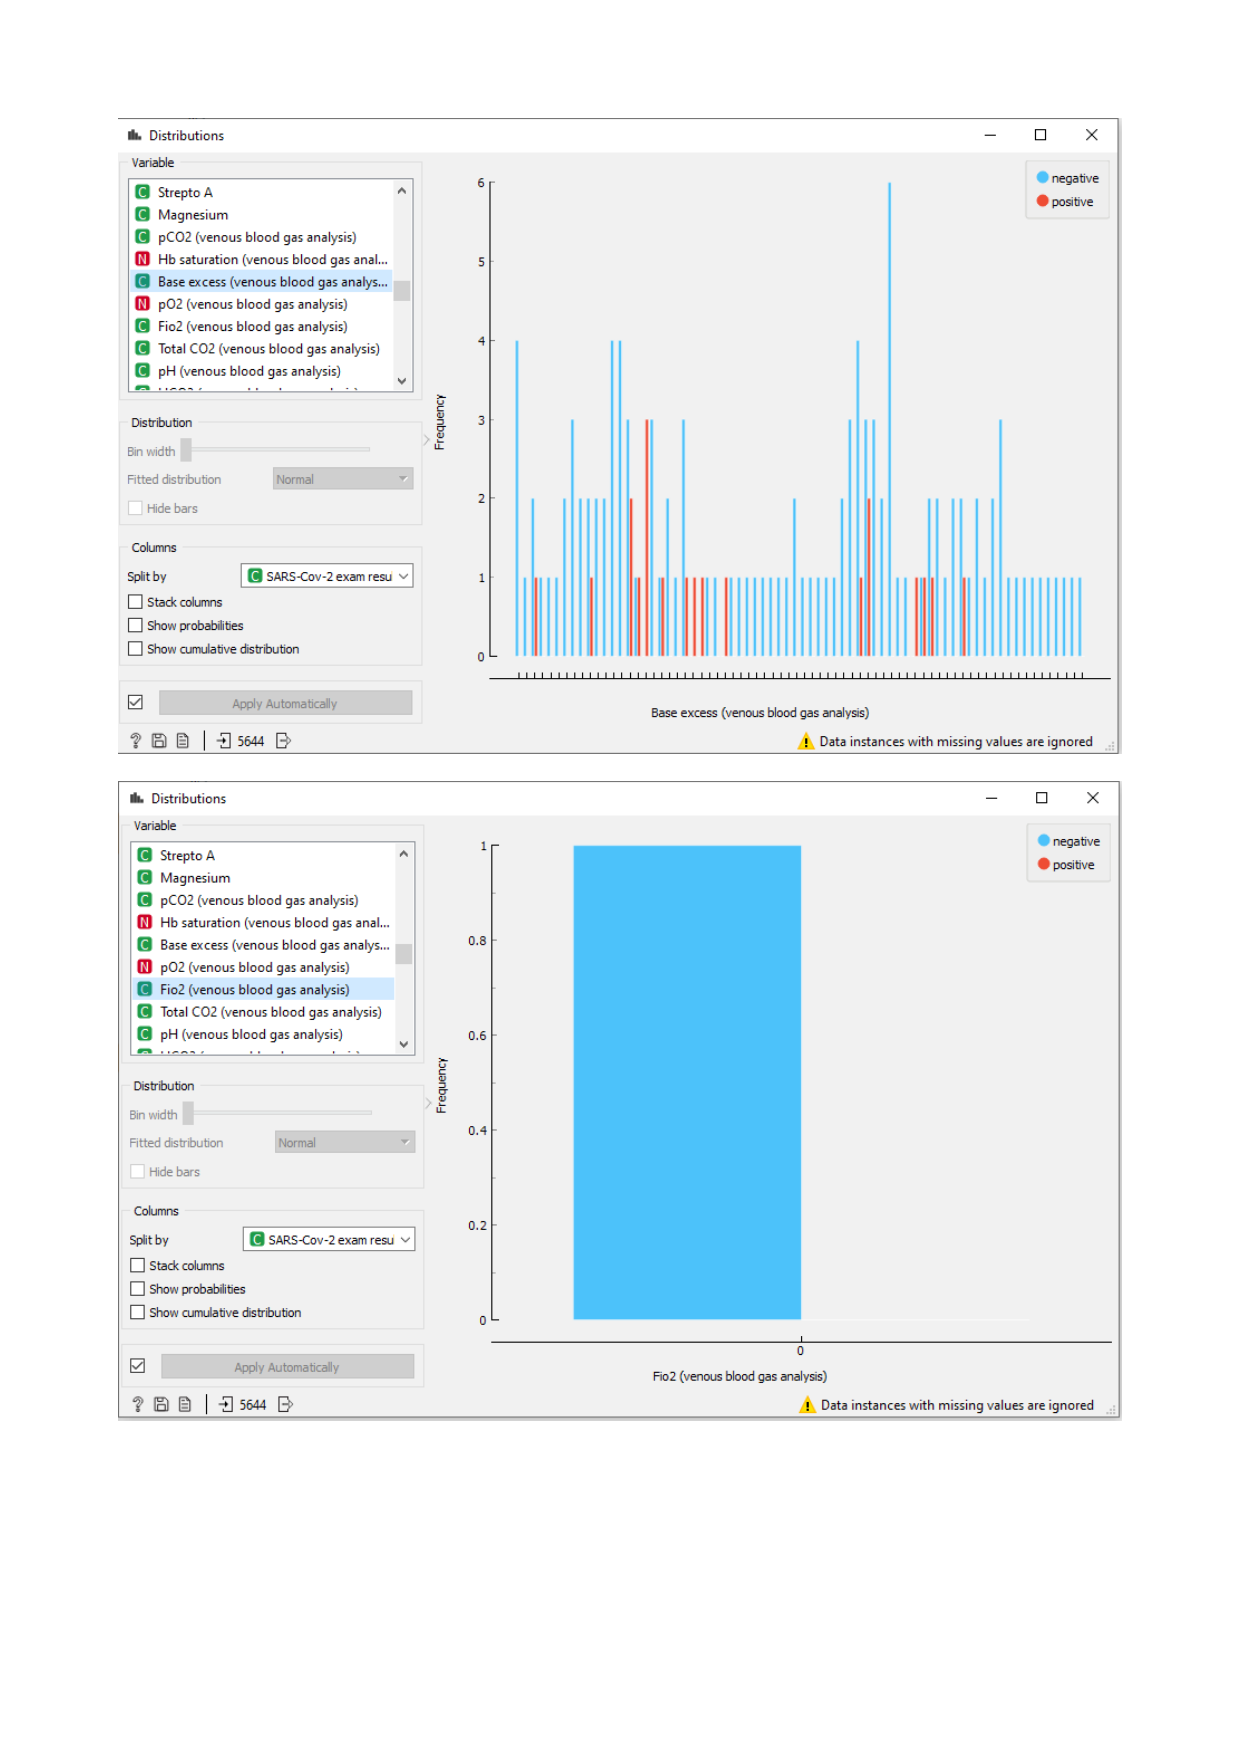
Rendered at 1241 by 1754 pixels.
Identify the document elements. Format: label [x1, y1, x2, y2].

picture [118, 781, 1122, 1421]
picture [118, 118, 1122, 754]
